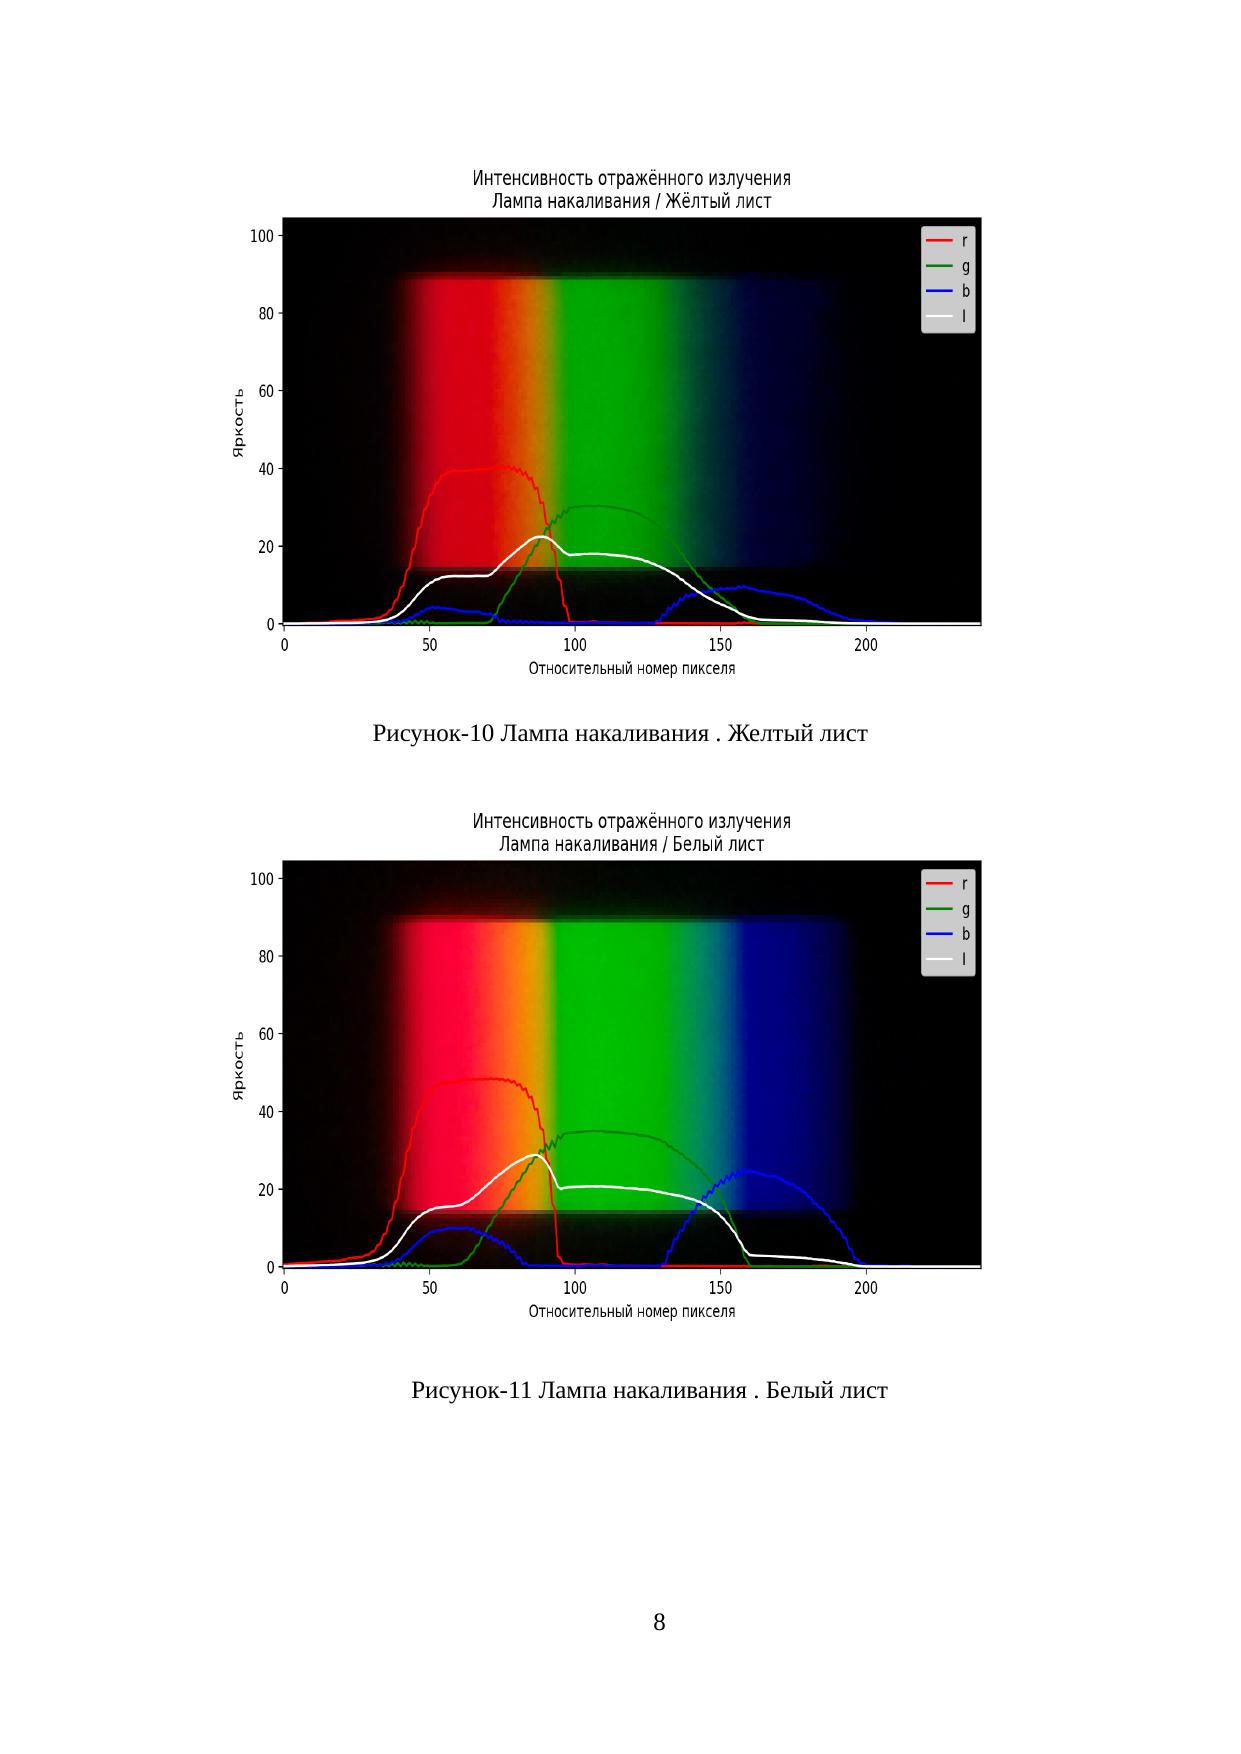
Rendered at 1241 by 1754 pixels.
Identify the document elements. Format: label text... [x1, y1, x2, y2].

text Рисунок-11 Лампа накаливания . Белый лист [118, 804, 1122, 1404]
text Рисунок-10 Лампа накаливания . Желтый лист [118, 118, 1122, 747]
picture [170, 761, 1071, 1362]
picture [170, 118, 1071, 719]
